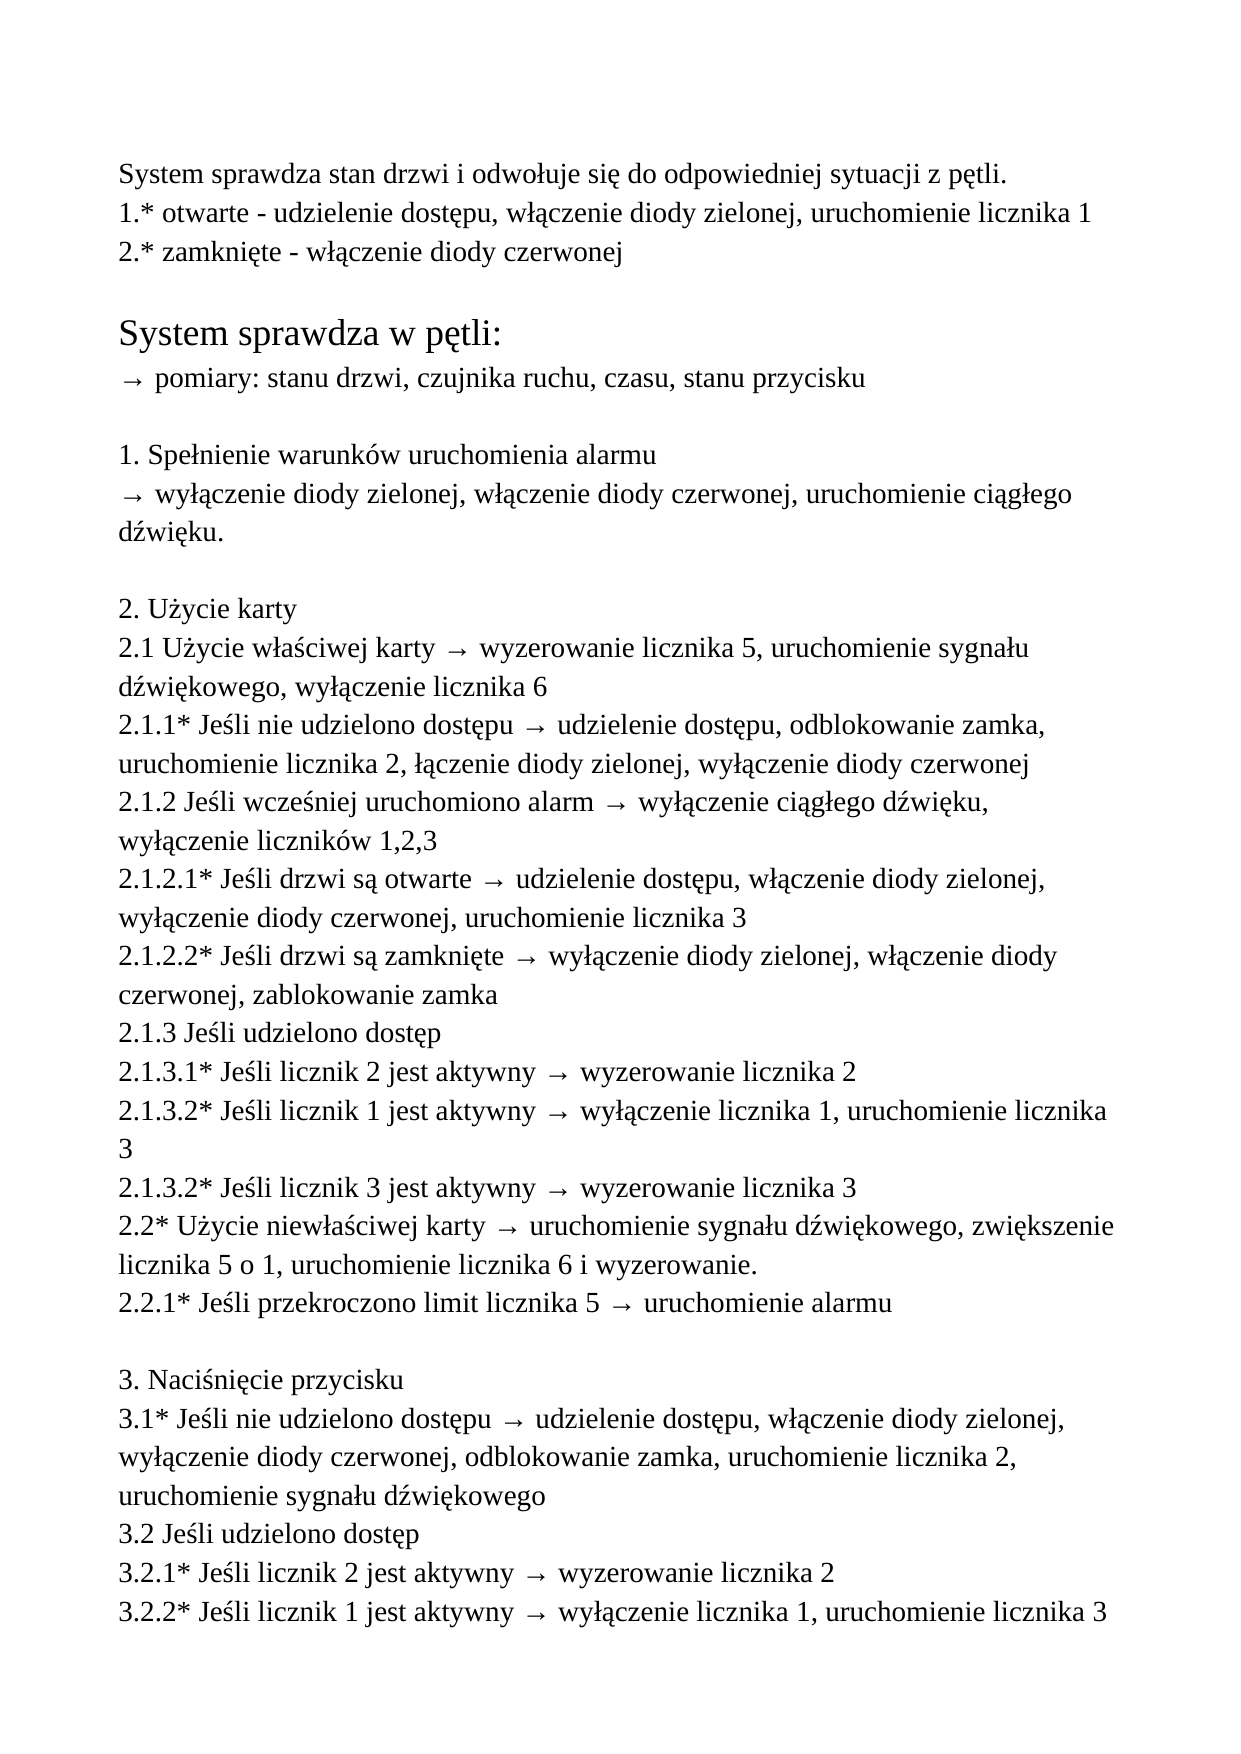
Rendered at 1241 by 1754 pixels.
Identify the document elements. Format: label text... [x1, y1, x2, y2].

text → pomiary: stanu drzwi, czujnika ruchu, czasu, stanu przycisku [118, 360, 1122, 394]
text System sprawdza stan drzwi i odwołuje się do odpowiedniej sytuacji z pętli. [118, 157, 1122, 190]
text 2.* zamknięte - włączenie diody czerwonej [118, 234, 1122, 267]
text 2.1.2 Jeśli wcześniej uruchomiono alarm → wyłączenie ciągłego dźwięku, wyłączenie liczników 1,2,3 [118, 784, 1122, 856]
text 2.1.2.2* Jeśli drzwi są zamknięte → wyłączenie diody zielonej, włączenie diody czerwonej, zablokowanie zamka [118, 938, 1122, 1011]
text 1.* otwarte - udzielenie dostępu, włączenie diody zielonej, uruchomienie licznika 1 [118, 195, 1122, 229]
text 2.1.3 Jeśli udzielono dostęp [118, 1016, 1122, 1049]
text 1. Spełnienie warunków uruchomienia alarmu [118, 437, 1122, 471]
text 2.2.1* Jeśli przekroczono limit licznika 5 → uruchomienie alarmu [118, 1285, 1122, 1319]
text 3. Naciśnięcie przycisku [118, 1362, 1122, 1396]
text 2.1.2.1* Jeśli drzwi są otwarte → udzielenie dostępu, włączenie diody zielonej, wyłączenie diody czerwonej, uruchomienie licznika 3 [118, 861, 1122, 933]
text 2. Użycie karty [118, 592, 1122, 625]
text 2.2* Użycie niewłaściwej karty → uruchomienie sygnału dźwiękowego, zwiększenie licznika 5 o 1, uruchomienie licznika 6 i wyzerowanie. [118, 1208, 1122, 1280]
text 2.1.3.1* Jeśli licznik 2 jest aktywny → wyzerowanie licznika 2 [118, 1054, 1122, 1088]
text 3.1* Jeśli nie udzielono dostępu → udzielenie dostępu, włączenie diody zielonej, wyłączenie diody czerwonej, odblokowanie zamka, uruchomienie licznika 2, uruchomienie sygnału dźwiękowego [118, 1401, 1122, 1512]
text 3.2 Jeśli udzielono dostęp [118, 1517, 1122, 1550]
text 2.1.3.2* Jeśli licznik 1 jest aktywny → wyłączenie licznika 1, uruchomienie licznika 3 [118, 1093, 1122, 1165]
text System sprawdza w pętli: [118, 311, 1122, 354]
text → wyłączenie diody zielonej, włączenie diody czerwonej, uruchomienie ciągłego dźwięku. [118, 476, 1122, 548]
text 2.1.1* Jeśli nie udzielono dostępu → udzielenie dostępu, odblokowanie zamka, uruchomienie licznika 2, łączenie diody zielonej, wyłączenie diody czerwonej [118, 707, 1122, 779]
text 2.1 Użycie właściwej karty → wyzerowanie licznika 5, uruchomienie sygnału dźwiękowego, wyłączenie licznika 6 [118, 630, 1122, 702]
text 2.1.3.2* Jeśli licznik 3 jest aktywny → wyzerowanie licznika 3 [118, 1170, 1122, 1203]
text 3.2.1* Jeśli licznik 2 jest aktywny → wyzerowanie licznika 2 [118, 1555, 1122, 1589]
text 3.2.2* Jeśli licznik 1 jest aktywny → wyłączenie licznika 1, uruchomienie licznika 3 [118, 1594, 1122, 1627]
